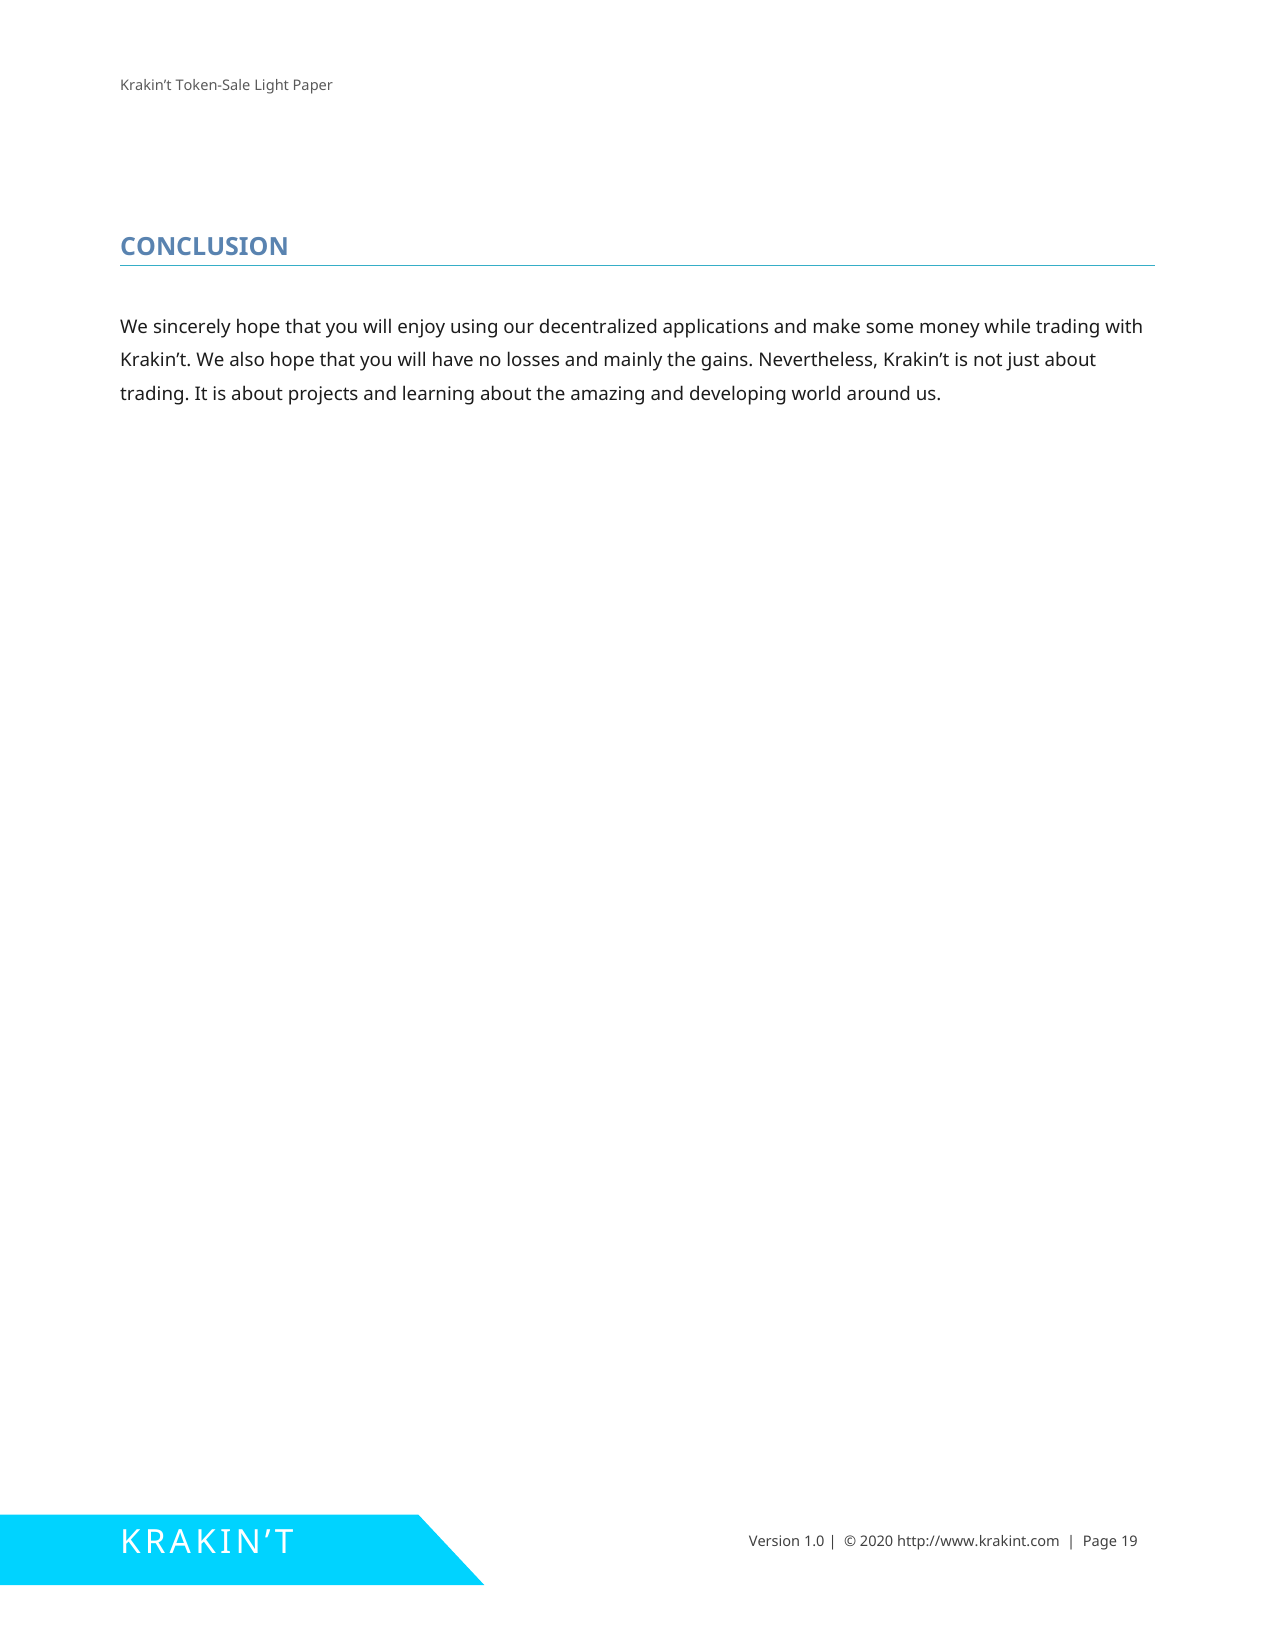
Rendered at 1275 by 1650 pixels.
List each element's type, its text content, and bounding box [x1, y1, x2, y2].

subtitle Conclusion [120, 229, 1155, 265]
text We sincerely hope that you will enjoy using our decentralized applications and make some money while trading with Krakin’t. We also hope that you will have no losses and mainly the gains. Nevertheless, Krakin’t is not just about trading. It is about projects and learning about the amazing and developing world around us. [120, 313, 1155, 405]
